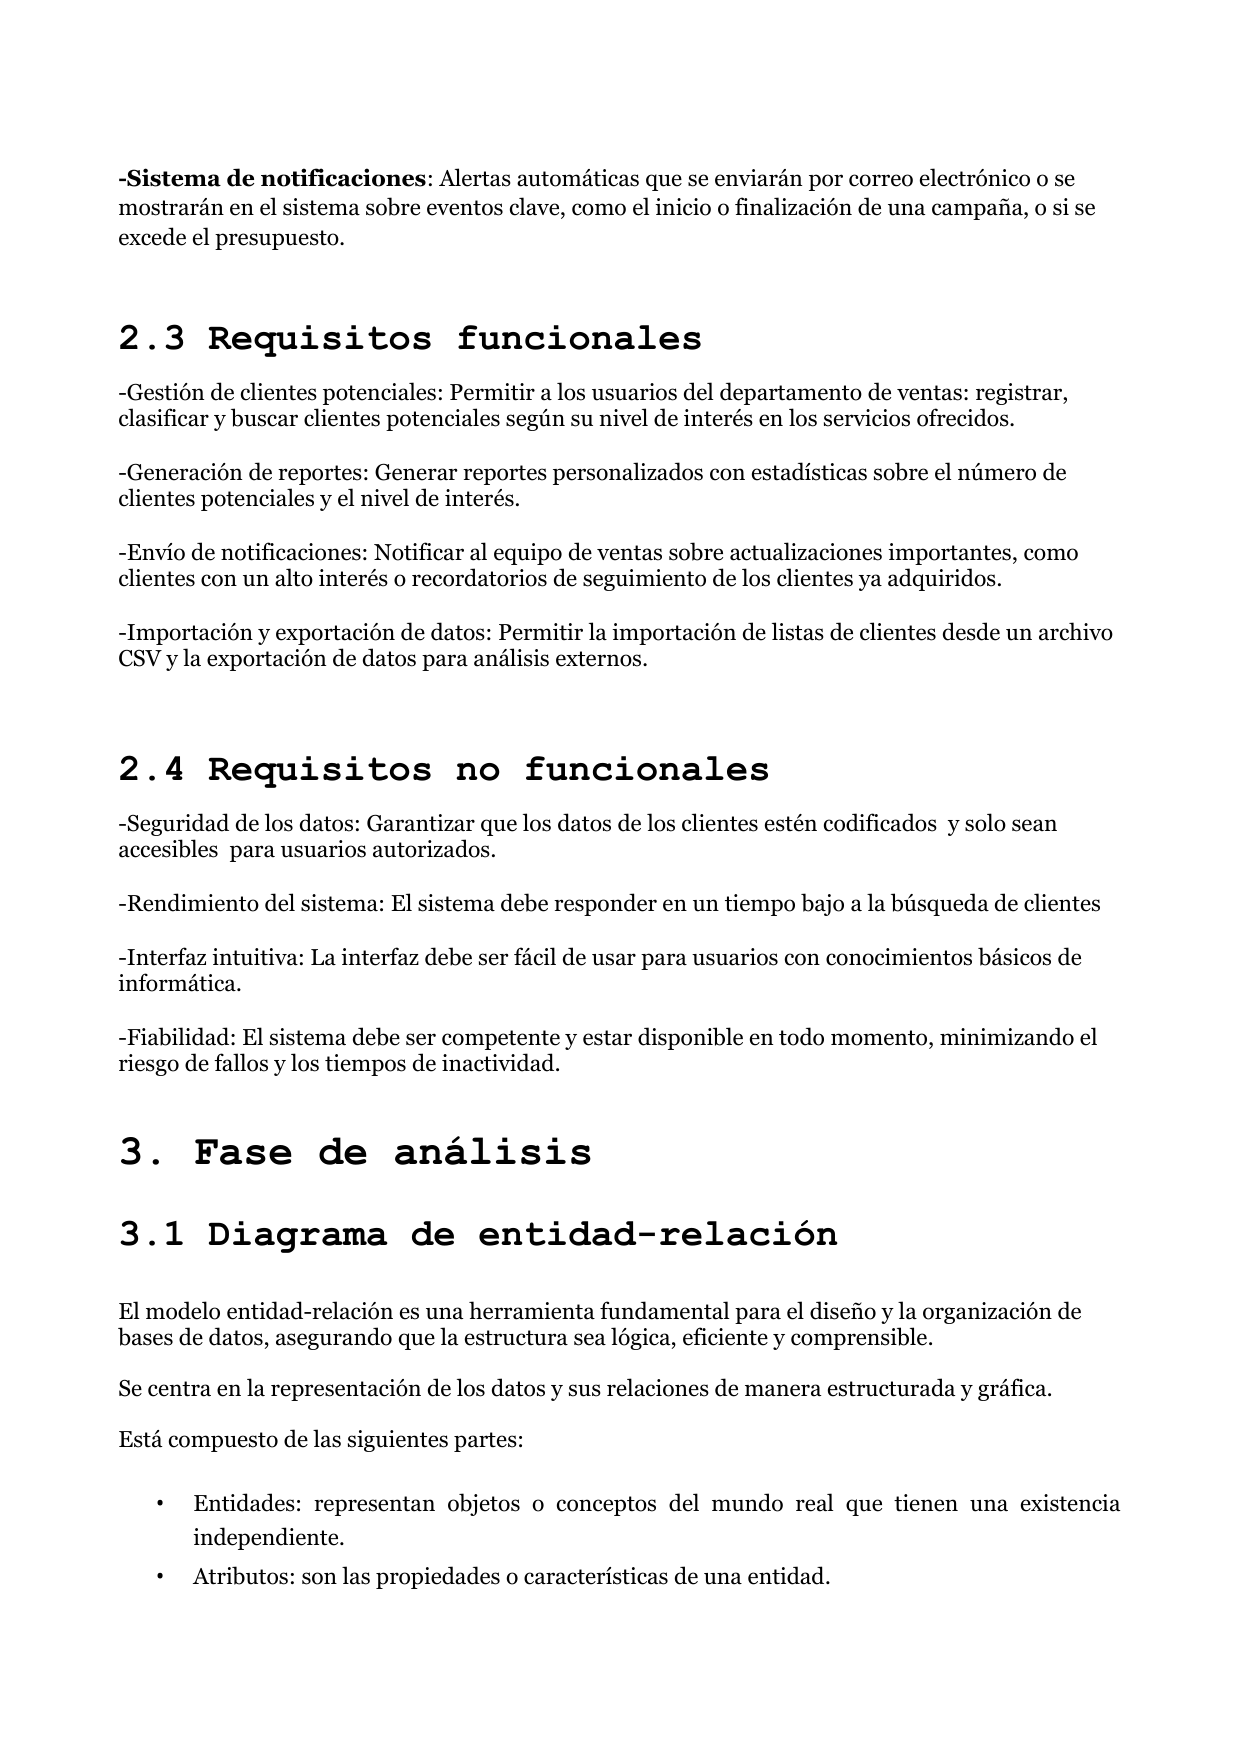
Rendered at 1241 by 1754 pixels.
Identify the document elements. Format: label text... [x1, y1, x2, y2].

text -Interfaz intuitiva: La interfaz debe ser fácil de usar para usuarios con conocimientos básicos de informática. [118, 944, 1122, 996]
text -Envío de notificaciones: Notificar al equipo de ventas sobre actualizaciones importantes, como clientes con un alto interés o recordatorios de seguimiento de los clientes ya adquiridos. [118, 539, 1122, 592]
text 2.3 Requisitos funcionales [118, 318, 1122, 361]
text El modelo entidad-relación es una herramienta fundamental para el diseño y la organización de bases de datos, asegurando que la estructura sea lógica, eficiente y comprensible. [118, 1298, 1122, 1351]
text -Fiabilidad: El sistema debe ser competente y estar disponible en todo momento, minimizando el riesgo de fallos y los tiempos de inactividad. [118, 1024, 1122, 1076]
text 2.4 Requisitos no funcionales [118, 749, 1122, 791]
text Se centra en la representación de los datos y sus relaciones de manera estructurada y gráfica. [118, 1376, 1122, 1402]
text 3. Fase de análisis [118, 1129, 1122, 1177]
text -Seguridad de los datos: Garantizar que los datos de los clientes estén codificados y solo sean accesibles para usuarios autorizados. [118, 810, 1122, 862]
list Entidades: representan objetos o conceptos del mundo real que tienen una existencia independiente. [156, 1478, 1122, 1551]
text -Sistema de notificaciones: Alertas automáticas que se enviarán por correo electrónico o se mostrarán en el sistema sobre eventos clave, como el inicio o finalización de una campaña, o si se excede el presupuesto. [118, 165, 1122, 251]
text -Gestión de clientes potenciales: Permitir a los usuarios del departamento de ventas: registrar, clasificar y buscar clientes potenciales según su nivel de interés en los servicios ofrecidos. [118, 379, 1122, 431]
list Atributos: son las propiedades o características de una entidad. [156, 1551, 1122, 1598]
text -Generación de reportes: Generar reportes personalizados con estadísticas sobre el número de clientes potenciales y el nivel de interés. [118, 459, 1122, 512]
text Está compuesto de las siguientes partes: [118, 1427, 1122, 1453]
text -Importación y exportación de datos: Permitir la importación de listas de clientes desde un archivo CSV y la exportación de datos para análisis externos. [118, 620, 1122, 672]
text 3.1 Diagrama de entidad-relación [118, 1214, 1122, 1257]
text -Rendimiento del sistema: El sistema debe responder en un tiempo bajo a la búsqueda de clientes [118, 890, 1122, 916]
